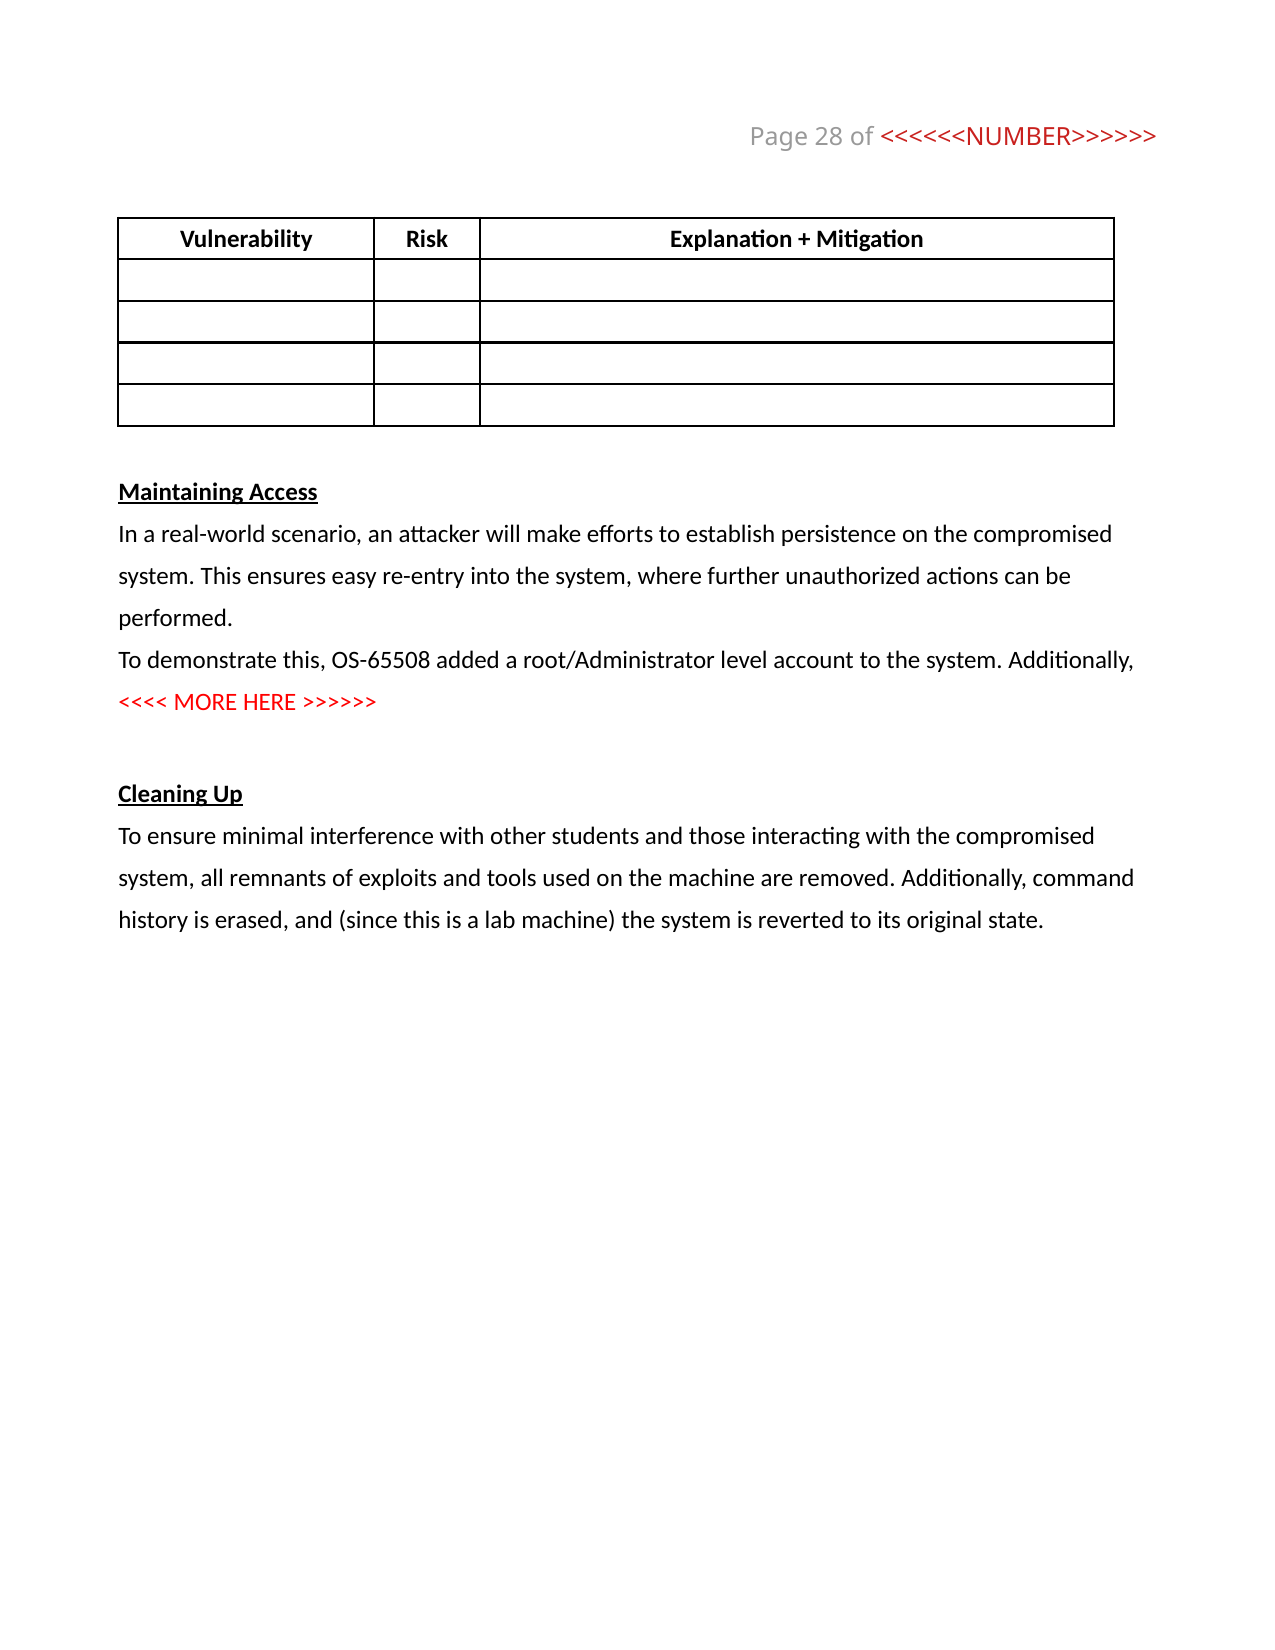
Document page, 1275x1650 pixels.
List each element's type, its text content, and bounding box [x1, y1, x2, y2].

table_header Vulnerability [119, 219, 373, 258]
table_cell [481, 302, 1113, 341]
table_cell [481, 344, 1113, 383]
table_cell [119, 385, 373, 424]
table_cell [375, 385, 479, 424]
table_header Explanation + Mitigation [481, 219, 1113, 258]
table_cell [481, 385, 1113, 424]
table_cell [119, 302, 373, 341]
text In a real-world scenario, an attacker will make efforts to establish persistence on the compromised system. This ensures easy re-entry into the system, where further unauthorized actions can be performed. To demonstrate this, OS-65508 added a root/Administrator level account to the system. Additionally, <<<< MORE HERE >>>>>> [118, 518, 1157, 717]
text Maintaining Access [118, 476, 1157, 507]
table_cell [481, 260, 1113, 300]
text To ensure minimal interference with other students and those interacting with the compromised system, all remnants of exploits and tools used on the machine are removed. Additionally, command history is erased, and (since this is a lab machine) the system is reverted to its original state. [118, 820, 1157, 935]
table_cell [375, 344, 479, 383]
text Cleaning Up [118, 778, 1157, 809]
table_cell [375, 302, 479, 341]
table_cell [375, 260, 479, 300]
table_cell [119, 260, 373, 300]
table_header Risk [375, 219, 479, 258]
table_cell [119, 344, 373, 383]
